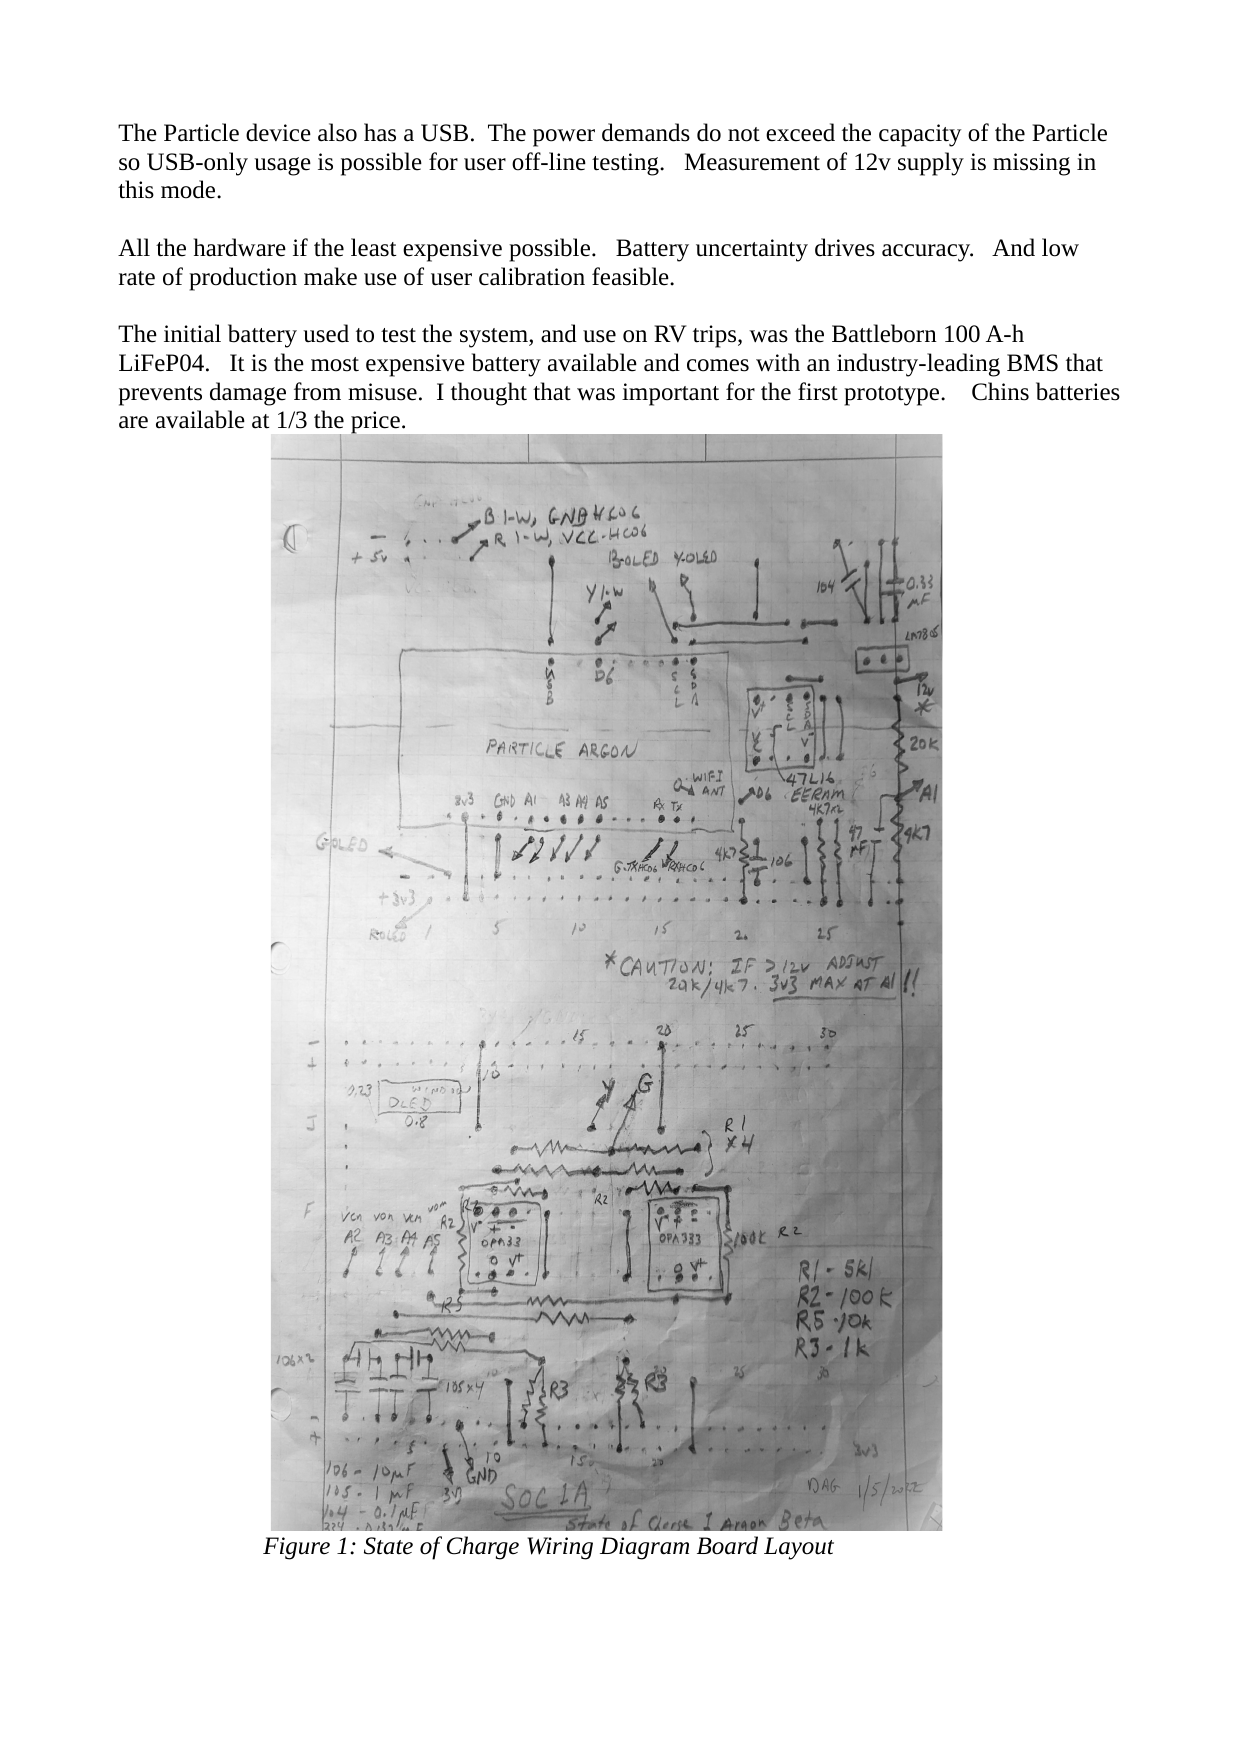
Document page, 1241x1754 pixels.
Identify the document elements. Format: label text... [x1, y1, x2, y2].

text The Particle device also has a USB. The power demands do not exceed the capacity of the Particle so USB-only usage is possible for user off-line testing. Measurement of 12v supply is missing in this mode. [118, 118, 1122, 204]
text All the hardware if the least expensive possible. Battery uncertainty drives accuracy. And low rate of production make use of user calibration feasible. [118, 233, 1122, 291]
text The initial battery used to test the system, and use on RV trips, was the Battleborn 100 A-h LiFeP04. It is the most expensive battery available and comes with an industry-leading BMS that prevents damage from misuse. I thought that was important for the first prototype. Chins batteries are available at 1/3 the price. [118, 319, 1122, 434]
text Figure 1: State of Charge Wiring Diagram Board Layout [263, 447, 977, 1560]
picture [270, 434, 943, 1531]
